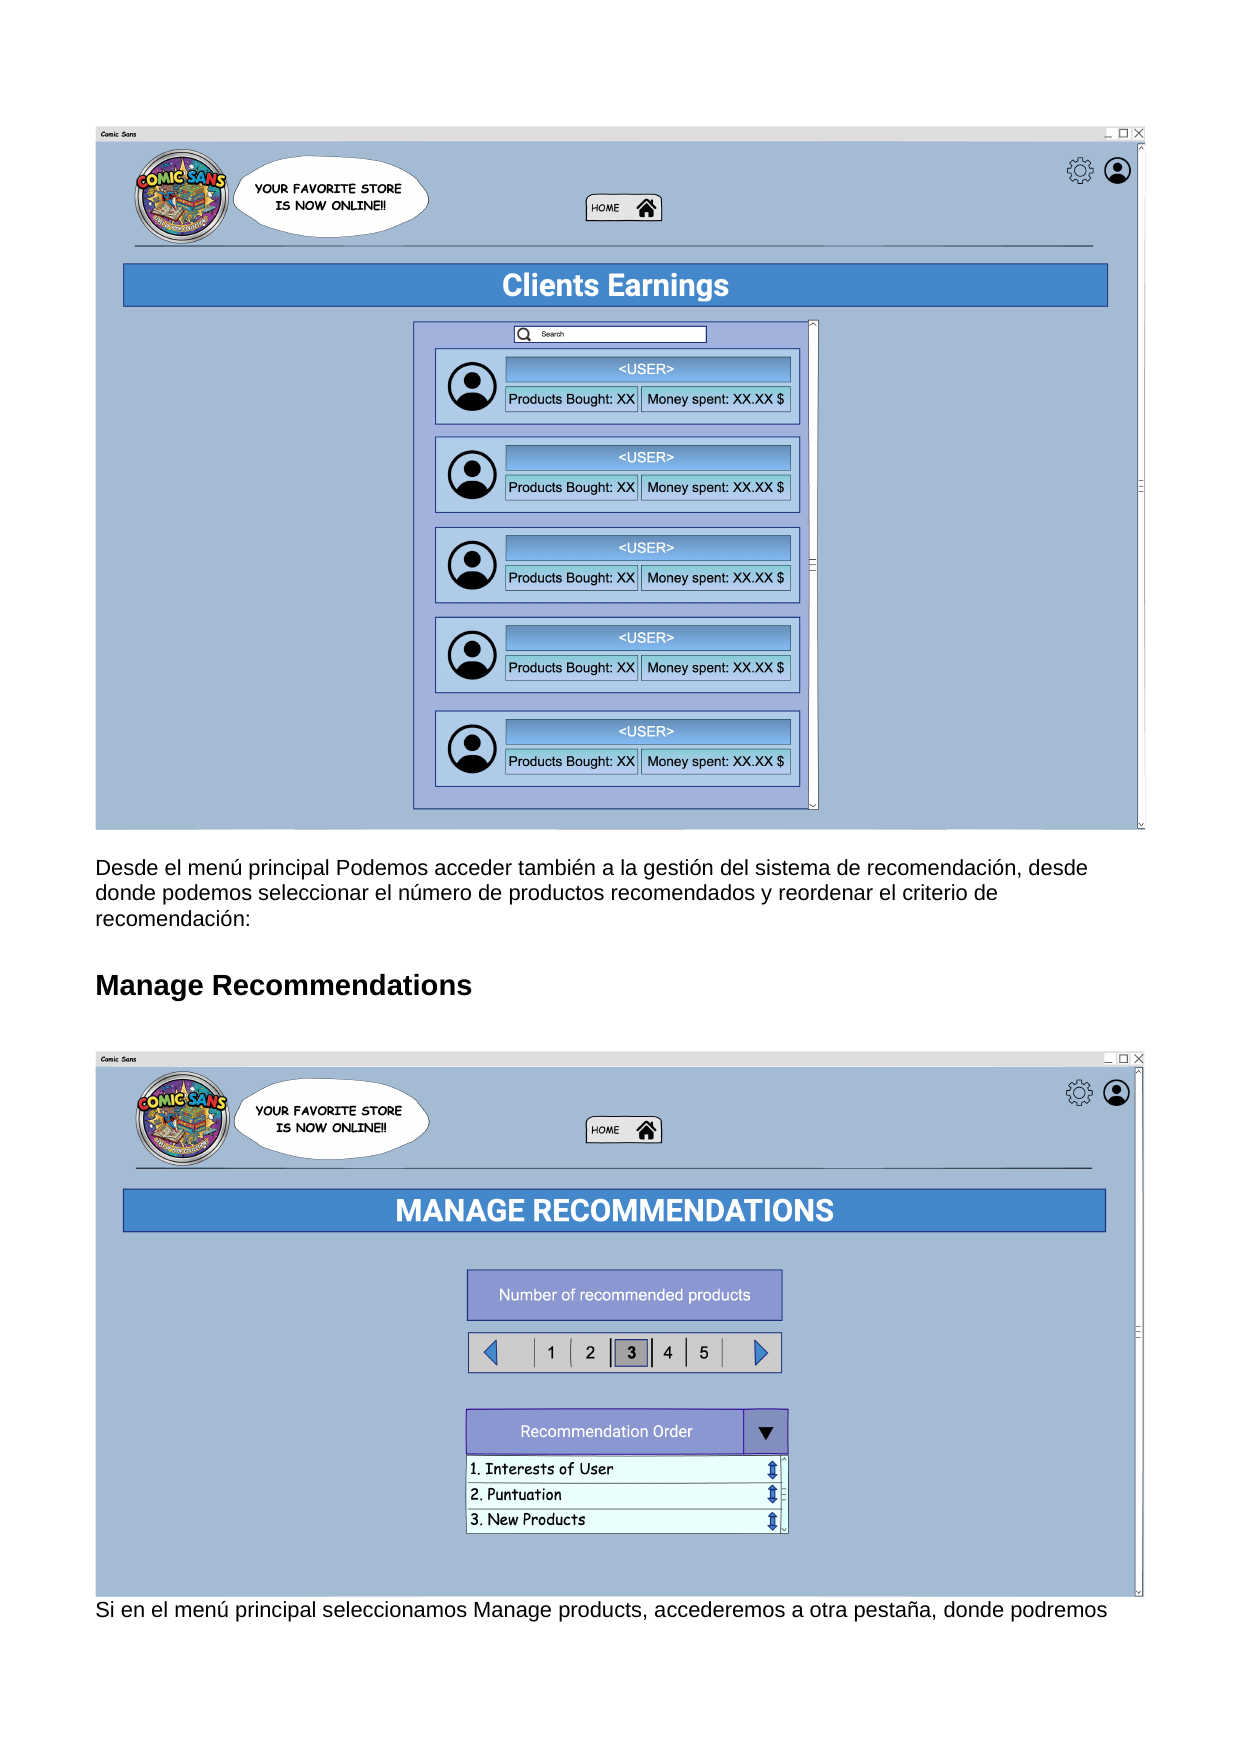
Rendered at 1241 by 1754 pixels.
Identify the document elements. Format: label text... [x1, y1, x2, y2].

subtitle Manage Recommendations [95, 968, 1145, 1002]
text Desde el menú principal Podemos acceder también a la gestión del sistema de recomendación, desde donde podemos seleccionar el número de productos recomendados y reordenar el criterio de recomendación: [95, 830, 1145, 931]
text Si en el menú principal seleccionamos Manage products, accederemos a otra pestaña, donde podremos [95, 1597, 1145, 1622]
